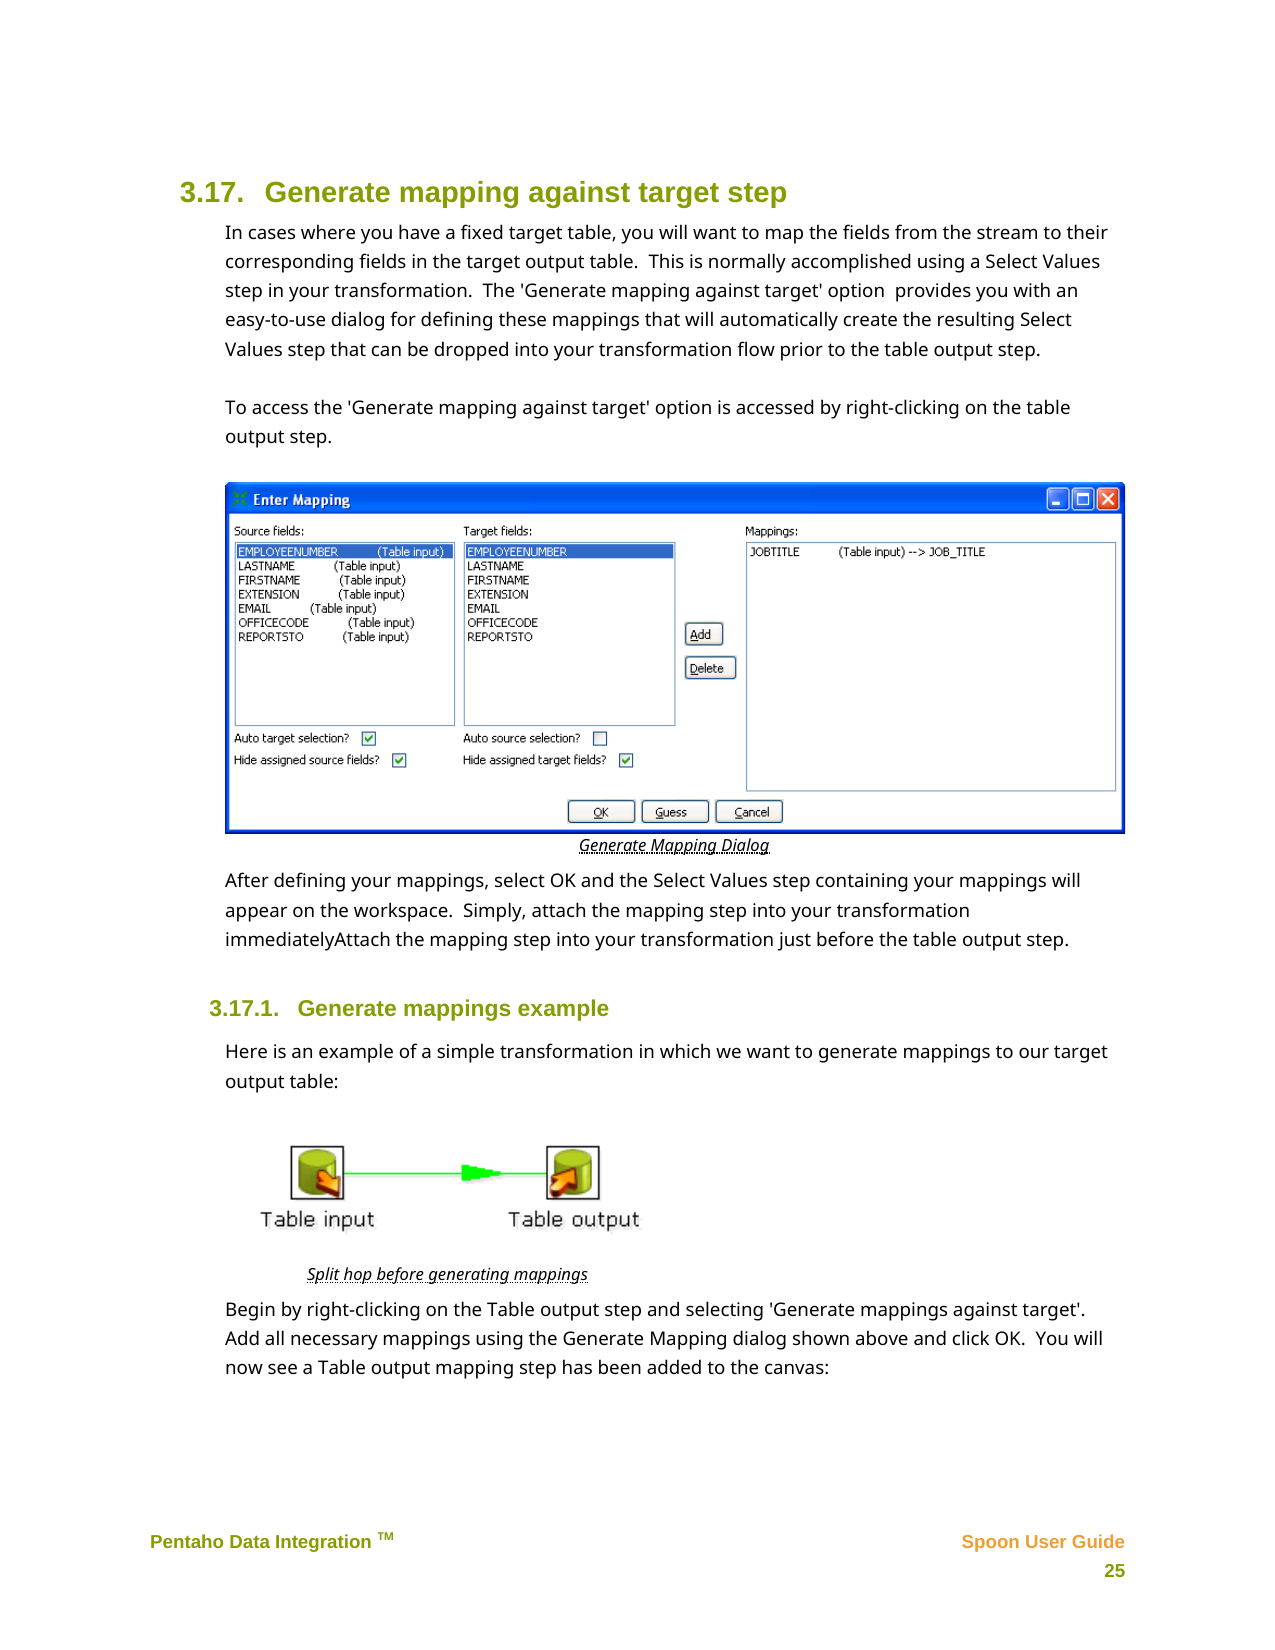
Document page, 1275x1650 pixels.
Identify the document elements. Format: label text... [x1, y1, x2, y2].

picture [236, 1121, 672, 1263]
text Split hop before generating mappings [229, 1122, 668, 1285]
subtitle Generate mapping against target step [179, 175, 1125, 210]
picture [225, 482, 1125, 834]
text Generate Mapping Dialog [227, 834, 1123, 856]
text In cases where you have a fixed target table, you will want to map the fields from the stream to their corresponding fields in the target output table. This is normally accomplished using a Select Values step in your transformation. The 'Generate mapping against target' option provides you with an easy-to-use dialog for defining these mappings that will automatically create the resulting Select Values step that can be dropped into your transformation flow prior to the table output step. [225, 216, 1125, 362]
text To access the 'Generate mapping against target' option is accessed by right-clicking on the table output step. [225, 391, 1125, 449]
text Begin by right-clicking on the Table output step and selecting 'Generate mappings against target'. Add all necessary mappings using the Generate Mapping dialog shown above and click OK. You will now see a Table output mapping step has been added to the canvas: [225, 1094, 1125, 1380]
subtitle Generate mappings example [209, 988, 1125, 1023]
text Here is an example of a simple transformation in which we want to generate mappings to our target output table: [225, 1036, 1125, 1094]
text After defining your mappings, select OK and the Select Values step containing your mappings will appear on the workspace. Simply, attach the mapping step into your transformation immediatelyAttach the mapping step into your transformation just before the table output step. [225, 834, 1125, 952]
